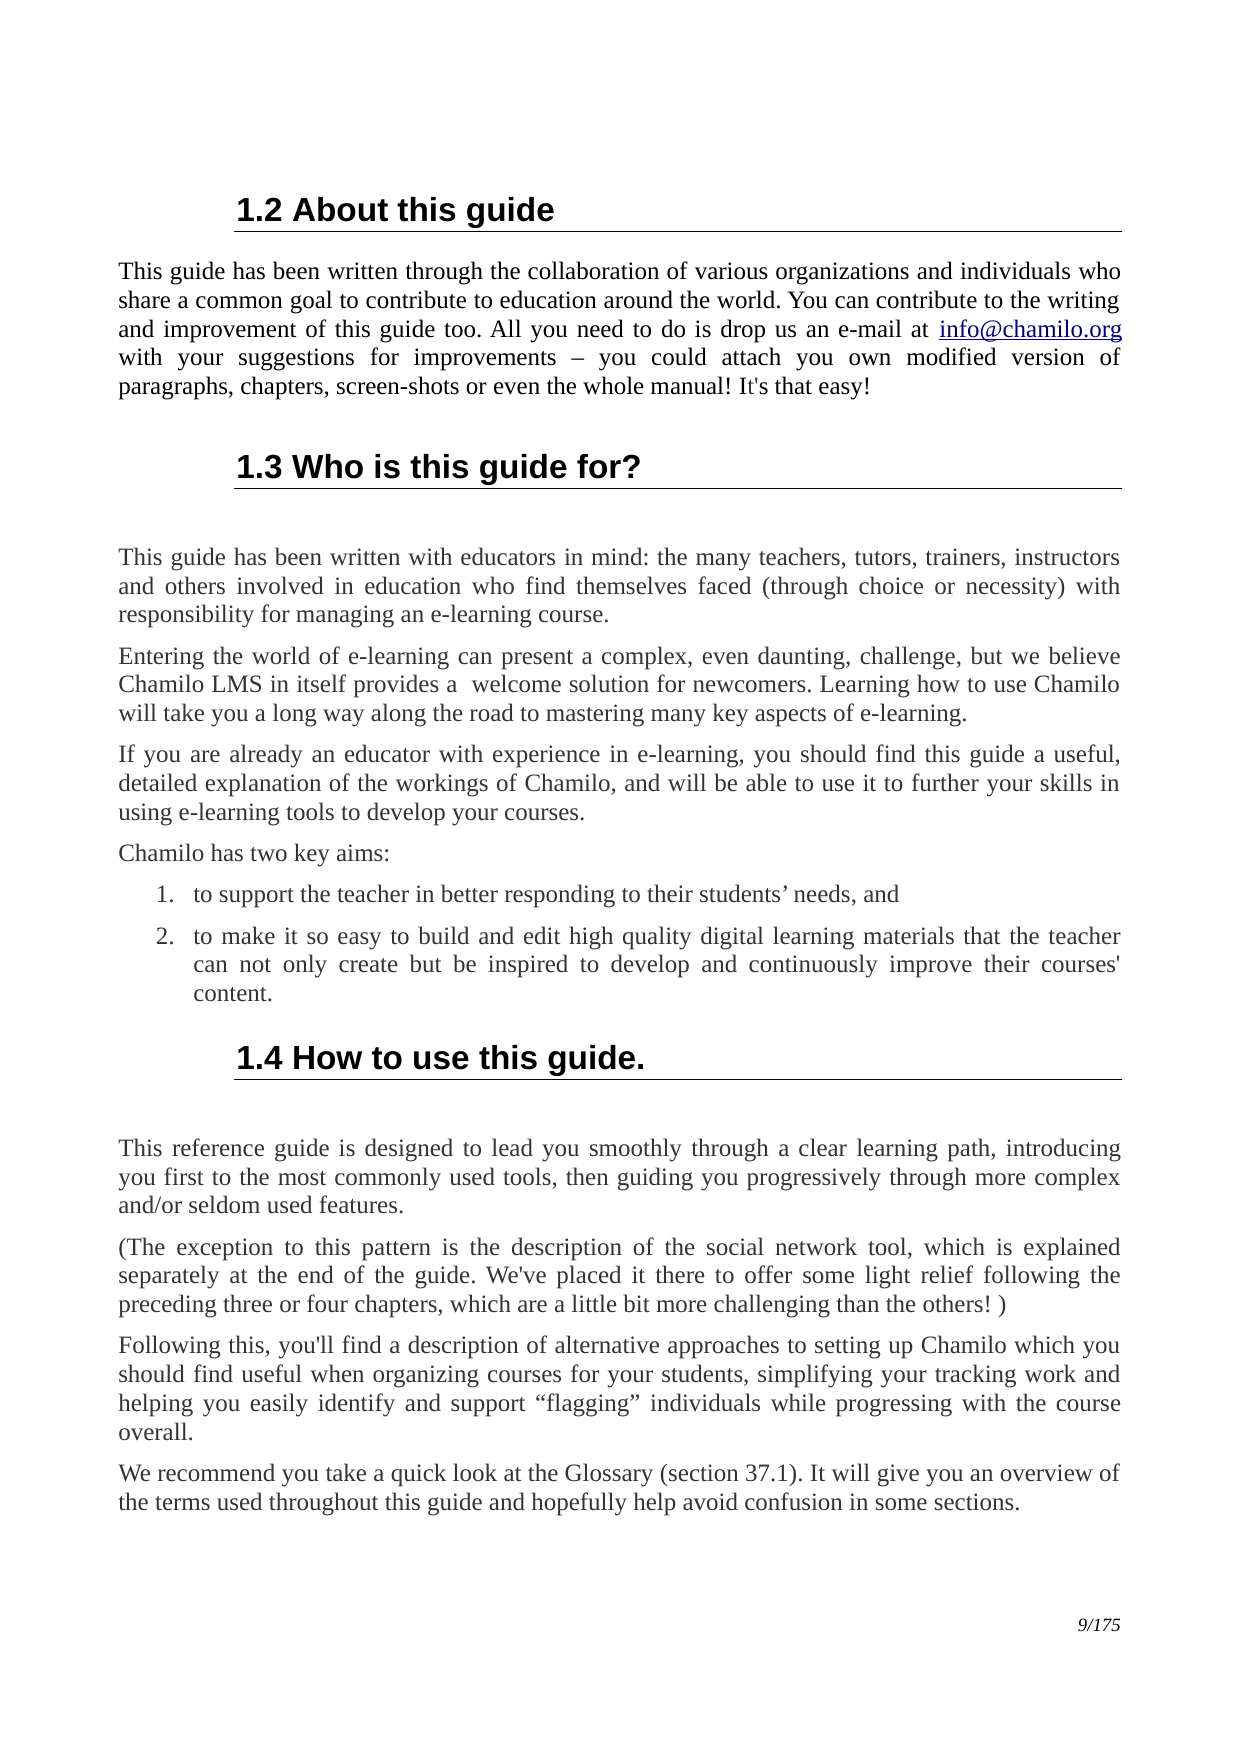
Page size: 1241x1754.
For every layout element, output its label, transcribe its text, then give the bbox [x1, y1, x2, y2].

text (The exception to this pattern is the description of the social network tool, which is explained separately at the end of the guide. We've placed it there to offer some light relief following the preceding three or four chapters, which are a little bit more challenging than the others! ) [118, 1232, 1122, 1318]
subtitle How to use this guide. [234, 1038, 1122, 1079]
list to make it so easy to build and edit high quality digital learning materials that the teacher can not only create but be inspired to develop and continuously improve their courses' content. [156, 921, 1122, 1007]
text This reference guide is designed to lead you smoothly through a clear learning path, introducing you first to the most commonly used tools, then guiding you progressively through more complex and/or seldom used features. [118, 1133, 1122, 1219]
text Following this, you'll find a description of alternative approaches to setting up Chamilo which you should find useful when organizing courses for your students, simplifying your tracking work and helping you easily identify and support “flagging” individuals while progressing with the course overall. [118, 1330, 1122, 1445]
text If you are already an educator with experience in e-learning, you should find this guide a useful, detailed explanation of the workings of Chamilo, and will be able to use it to further your skills in using e-learning tools to develop your courses. [118, 739, 1122, 826]
text Chamilo has two key aims: [118, 838, 1122, 867]
text Entering the world of e-learning can present a complex, even daunting, challenge, but we believe Chamilo LMS in itself provides a welcome solution for newcomers. Learning how to use Chamilo will take you a long way along the road to mastering many key aspects of e-learning. [118, 641, 1122, 727]
text This guide has been written with educators in mind: the many teachers, tutors, trainers, instructors and others involved in education who find themselves faced (through choice or necessity) with responsibility for managing an e-learning course. [118, 542, 1122, 628]
subtitle About this guide [234, 190, 1122, 231]
text We recommend you take a quick look at the Glossary (section 37.1). It will give you an overview of the terms used throughout this guide and hopefully help avoid confusion in some sections. [118, 1458, 1122, 1515]
text This guide has been written through the collaboration of various organizations and individuals who share a common goal to contribute to education around the world. You can contribute to the writing and improvement of this guide too. All you need to do is drop us an e-mail at info@chamilo.org with your suggestions for improvements – you could attach you own modified version of paragraphs, chapters, screen-shots or even the whole manual! It's that easy! [118, 256, 1122, 400]
subtitle Who is this guide for? [234, 447, 1122, 488]
list to support the teacher in better responding to their students’ needs, and [156, 879, 1122, 908]
